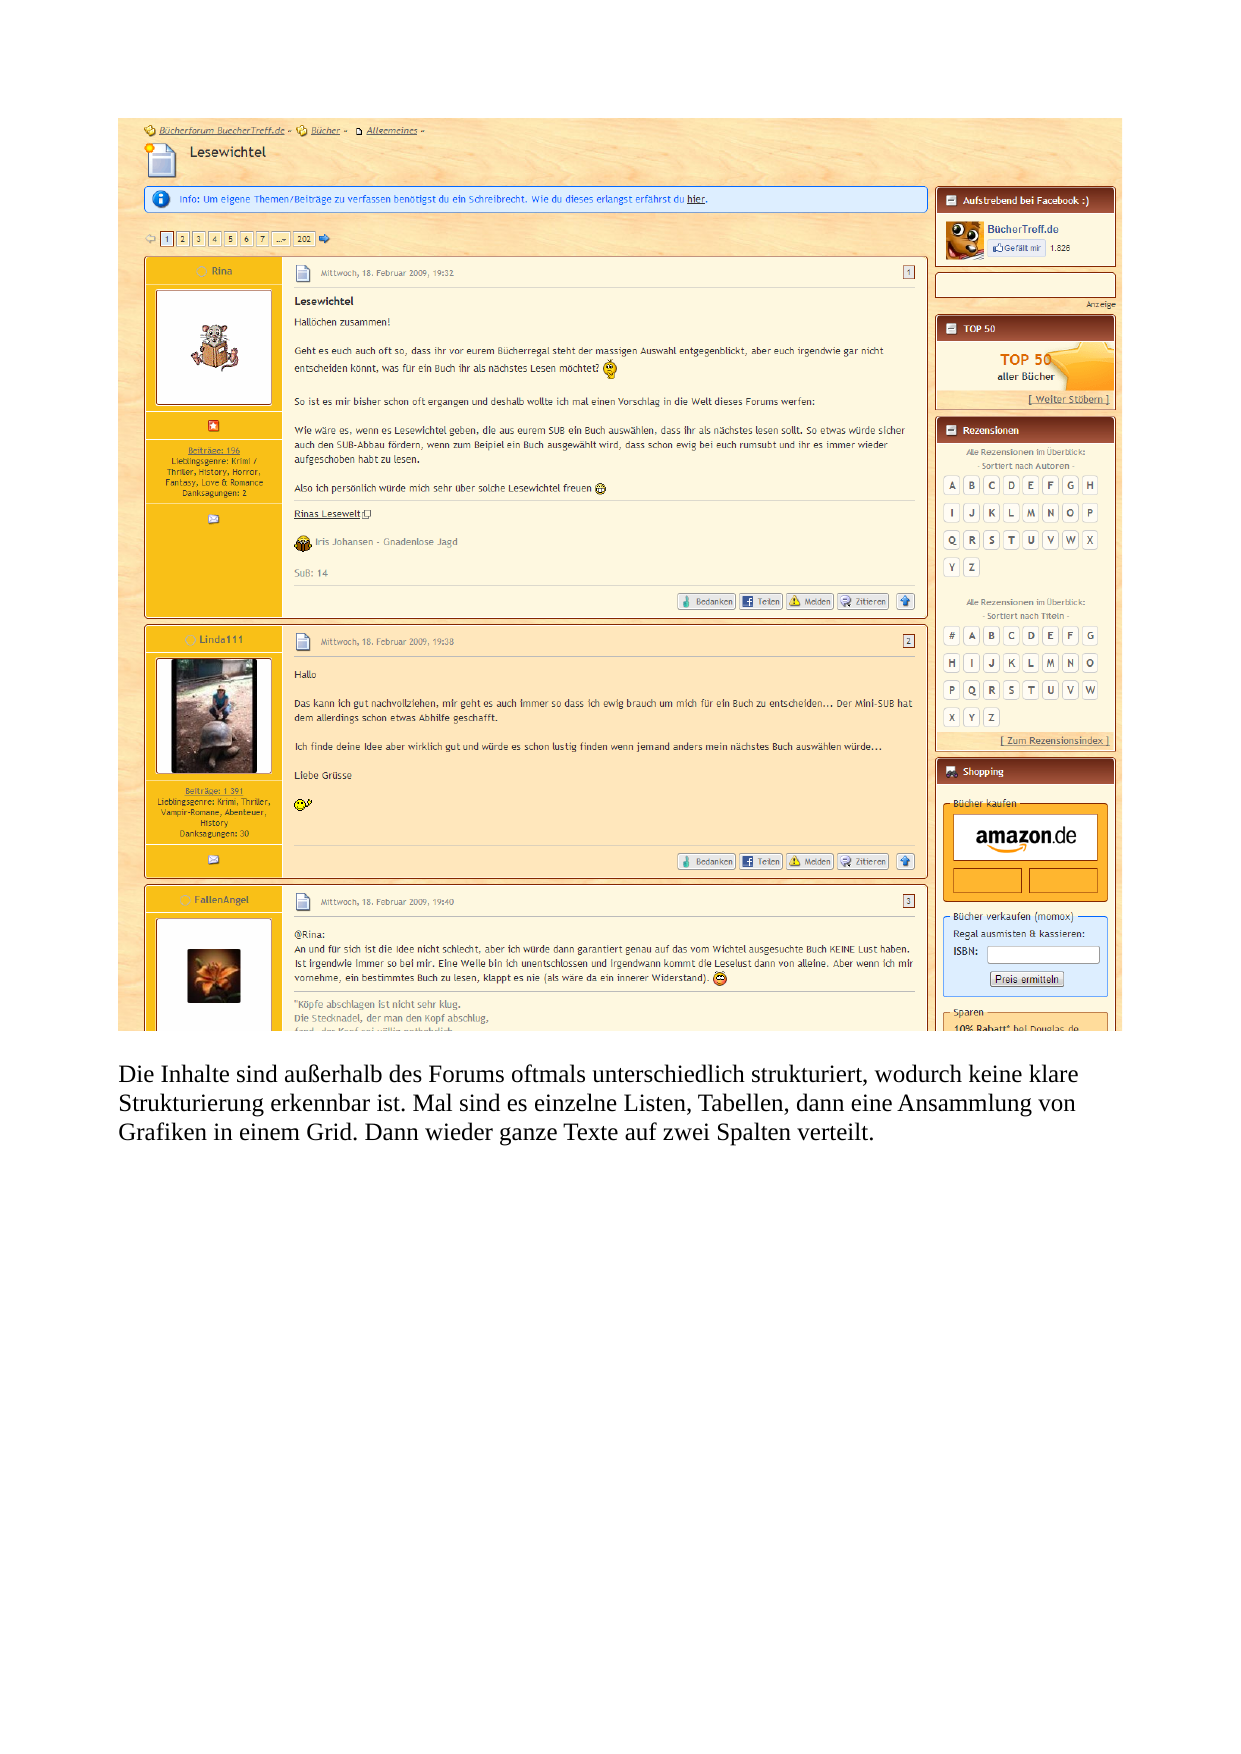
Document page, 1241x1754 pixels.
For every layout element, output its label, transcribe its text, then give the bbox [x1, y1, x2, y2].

picture [118, 118, 1123, 1031]
text Die Inhalte sind außerhalb des Forums oftmals unterschiedlich strukturiert, wodurch keine klare Strukturierung erkennbar ist. Mal sind es einzelne Listen, Tabellen, dann eine Ansammlung von Grafiken in einem Grid. Dann wieder ganze Texte auf zwei Spalten verteilt. [118, 1059, 1122, 1145]
